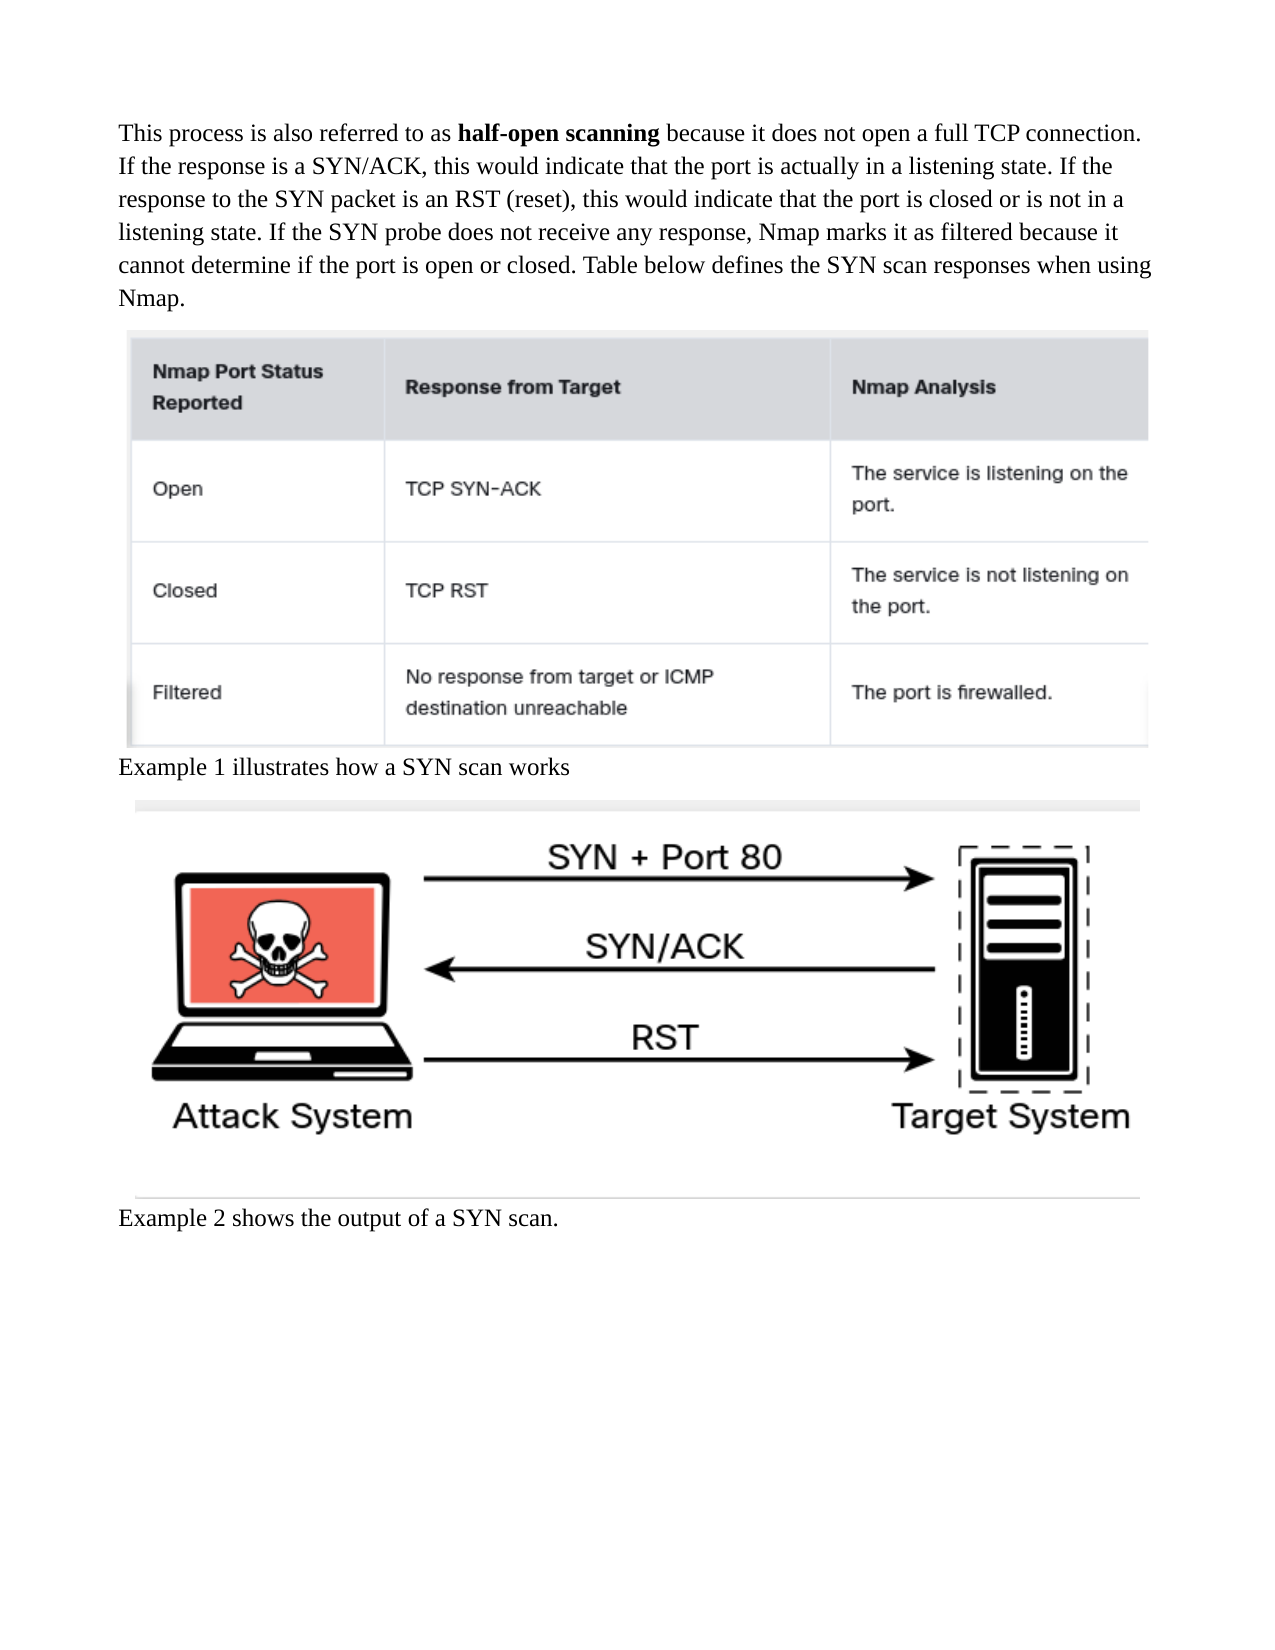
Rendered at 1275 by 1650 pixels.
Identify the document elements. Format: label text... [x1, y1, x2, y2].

text Example 2 shows the output of a SYN scan. [118, 1050, 1157, 1231]
picture [126, 330, 1149, 748]
text This process is also referred to as half-open scanning because it does not open a full TCP connection. If the response is a SYN/ACK, this would indicate that the port is actually in a listening state. If the response to the SYN packet is an RST (reset), this would indicate that the port is closed or is not in a listening state. If the SYN probe does not receive any response, Nmap marks it as filtered because it cannot determine if the port is open or closed. Table below defines the SYN scan responses when using Nmap. [118, 118, 1157, 312]
picture [135, 800, 1140, 1199]
text Example 1 illustrates how a SYN scan works [118, 331, 1157, 781]
